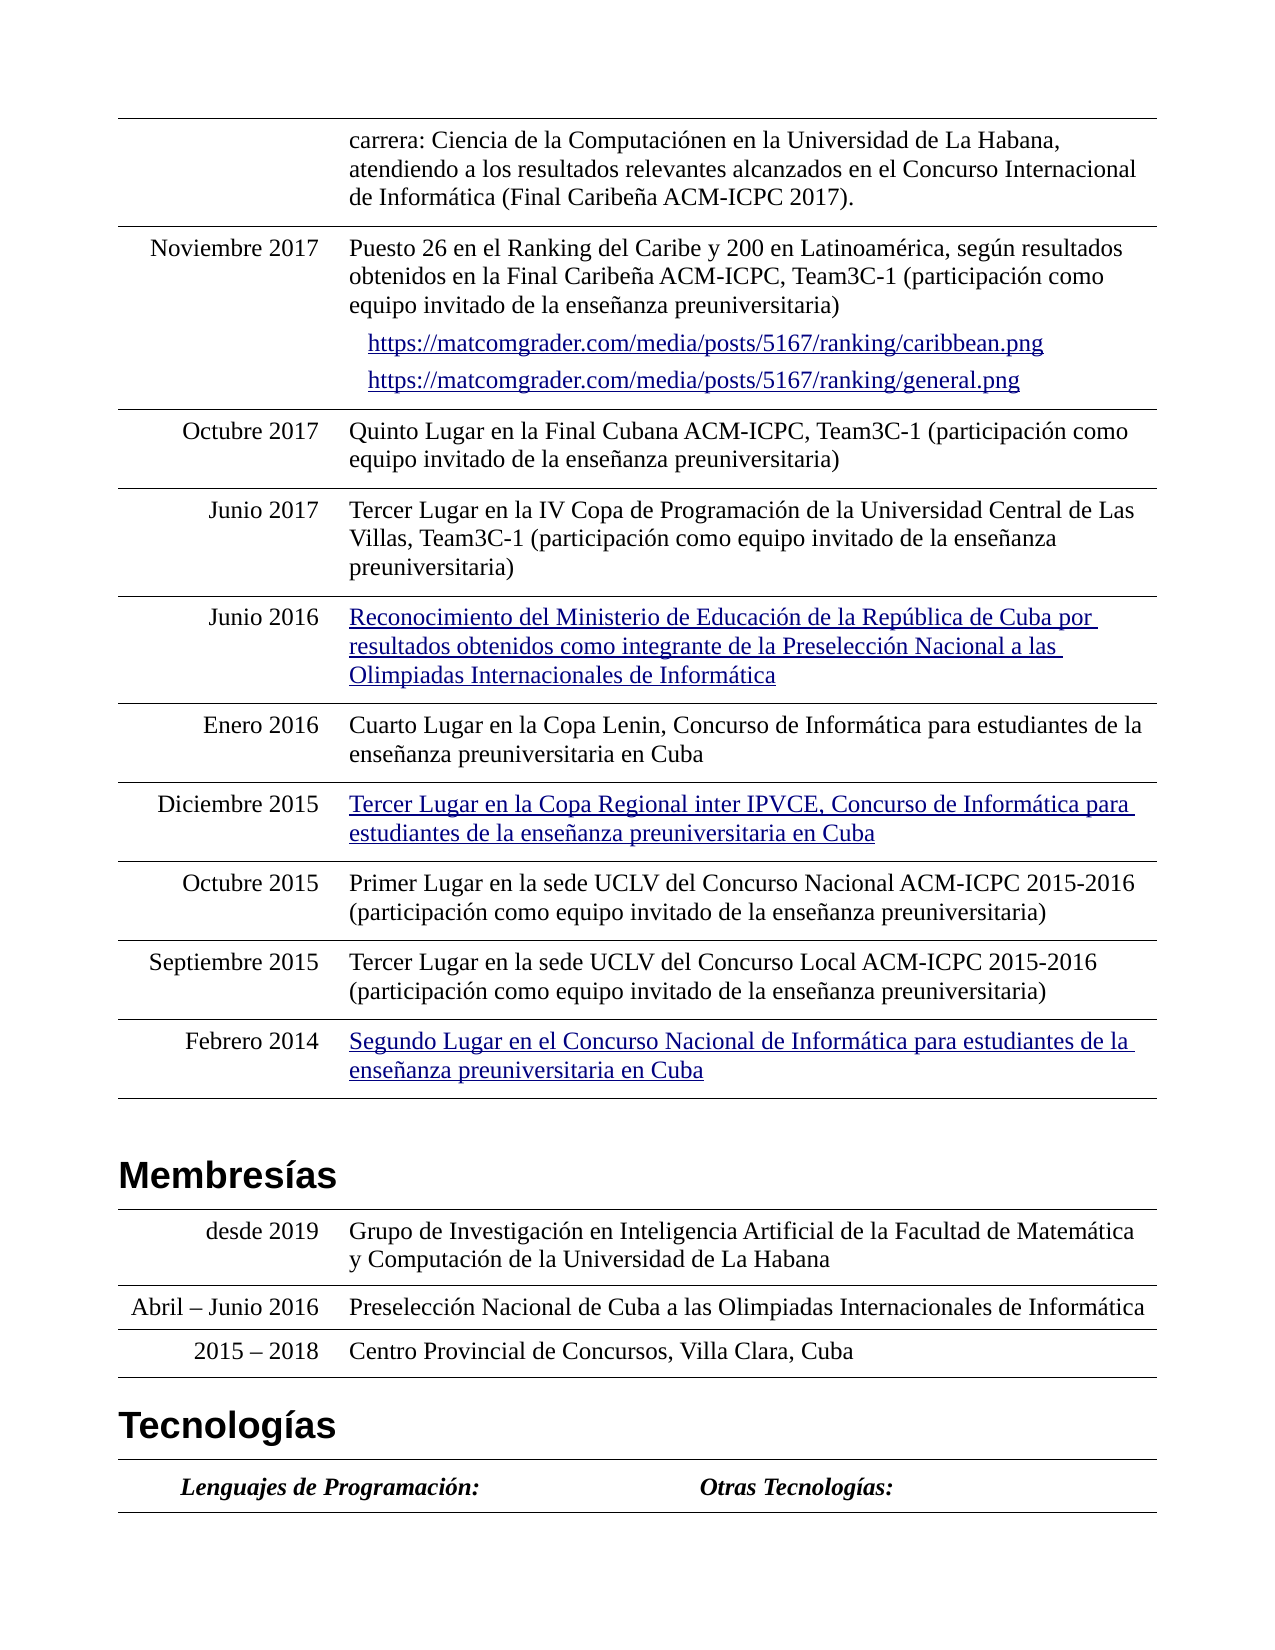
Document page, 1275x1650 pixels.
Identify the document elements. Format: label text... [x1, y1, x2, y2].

table_cell Segundo Lugar en el Concurso Nacional de Informática para estudiantes de la enseñanza preuniversitaria en Cuba [324, 1020, 1157, 1098]
table_cell Diciembre 2015 [118, 783, 324, 861]
table_cell Septiembre 2015 [118, 941, 324, 1019]
table_cell Primer Lugar en la sede UCLV del Concurso Nacional ACM-ICPC 2015-2016 (participación como equipo invitado de la enseñanza preuniversitaria) [324, 862, 1157, 940]
table_cell 2015 – 2018 [118, 1330, 324, 1377]
table_header Lenguajes de Programación: [118, 1460, 637, 1512]
table_cell Preselección Nacional de Cuba a las Olimpiadas Internacionales de Informática [324, 1286, 1157, 1329]
table_cell Puesto 26 en el Ranking del Caribe y 200 en Latinoamérica, según resultados obtenidos en la Final Caribeña ACM-ICPC, Team3C-1 (participación como equipo invitado de la enseñanza preuniversitaria) https://matcomgrader.com/media/posts/5167/ranking/caribbean.png https://matcomgrader.com/media/posts/5167/ranking/general.png [324, 227, 1157, 409]
table_cell Abril – Junio 2016 [118, 1286, 324, 1329]
table_cell Centro Provincial de Concursos, Villa Clara, Cuba [324, 1330, 1157, 1377]
table_cell [118, 119, 324, 226]
table_header Grupo de Investigación en Inteligencia Artificial de la Facultad de Matemática y Computación de la Universidad de La Habana [324, 1210, 1157, 1285]
table_cell Octubre 2017 [118, 410, 324, 488]
table_cell Tercer Lugar en la IV Copa de Programación de la Universidad Central de Las Villas, Team3C-1 (participación como equipo invitado de la enseñanza preuniversitaria) [324, 489, 1157, 596]
table_cell Octubre 2015 [118, 862, 324, 940]
table_cell Junio 2017 [118, 489, 324, 596]
table_cell Tercer Lugar en la sede UCLV del Concurso Local ACM-ICPC 2015-2016 (participación como equipo invitado de la enseñanza preuniversitaria) [324, 941, 1157, 1019]
table_cell Noviembre 2017 [118, 227, 324, 409]
table_cell Tercer Lugar en la Copa Regional inter IPVCE, Concurso de Informática para estudiantes de la enseñanza preuniversitaria en Cuba [324, 783, 1157, 861]
table_cell Quinto Lugar en la Final Cubana ACM-ICPC, Team3C-1 (participación como equipo invitado de la enseñanza preuniversitaria) [324, 410, 1157, 488]
table_cell carrera: Ciencia de la Computaciónen en la Universidad de La Habana, atendiendo a los resultados relevantes alcanzados en el Concurso Internacional de Informática (Final Caribeña ACM-ICPC 2017). [324, 119, 1157, 226]
subtitle Membresías [118, 1153, 1157, 1197]
table_cell Reconocimiento del Ministerio de Educación de la República de Cuba por resultados obtenidos como integrante de la Preselección Nacional a las Olimpiadas Internacionales de Informática [324, 597, 1157, 703]
table_header desde 2019 [118, 1210, 324, 1285]
table_cell Enero 2016 [118, 704, 324, 782]
table_cell Cuarto Lugar en la Copa Lenin, Concurso de Informática para estudiantes de la enseñanza preuniversitaria en Cuba [324, 704, 1157, 782]
table_cell Febrero 2014 [118, 1020, 324, 1098]
table_header Otras Tecnologías: [638, 1460, 1157, 1512]
table_cell Junio 2016 [118, 597, 324, 703]
subtitle Tecnologías [118, 1403, 1157, 1446]
